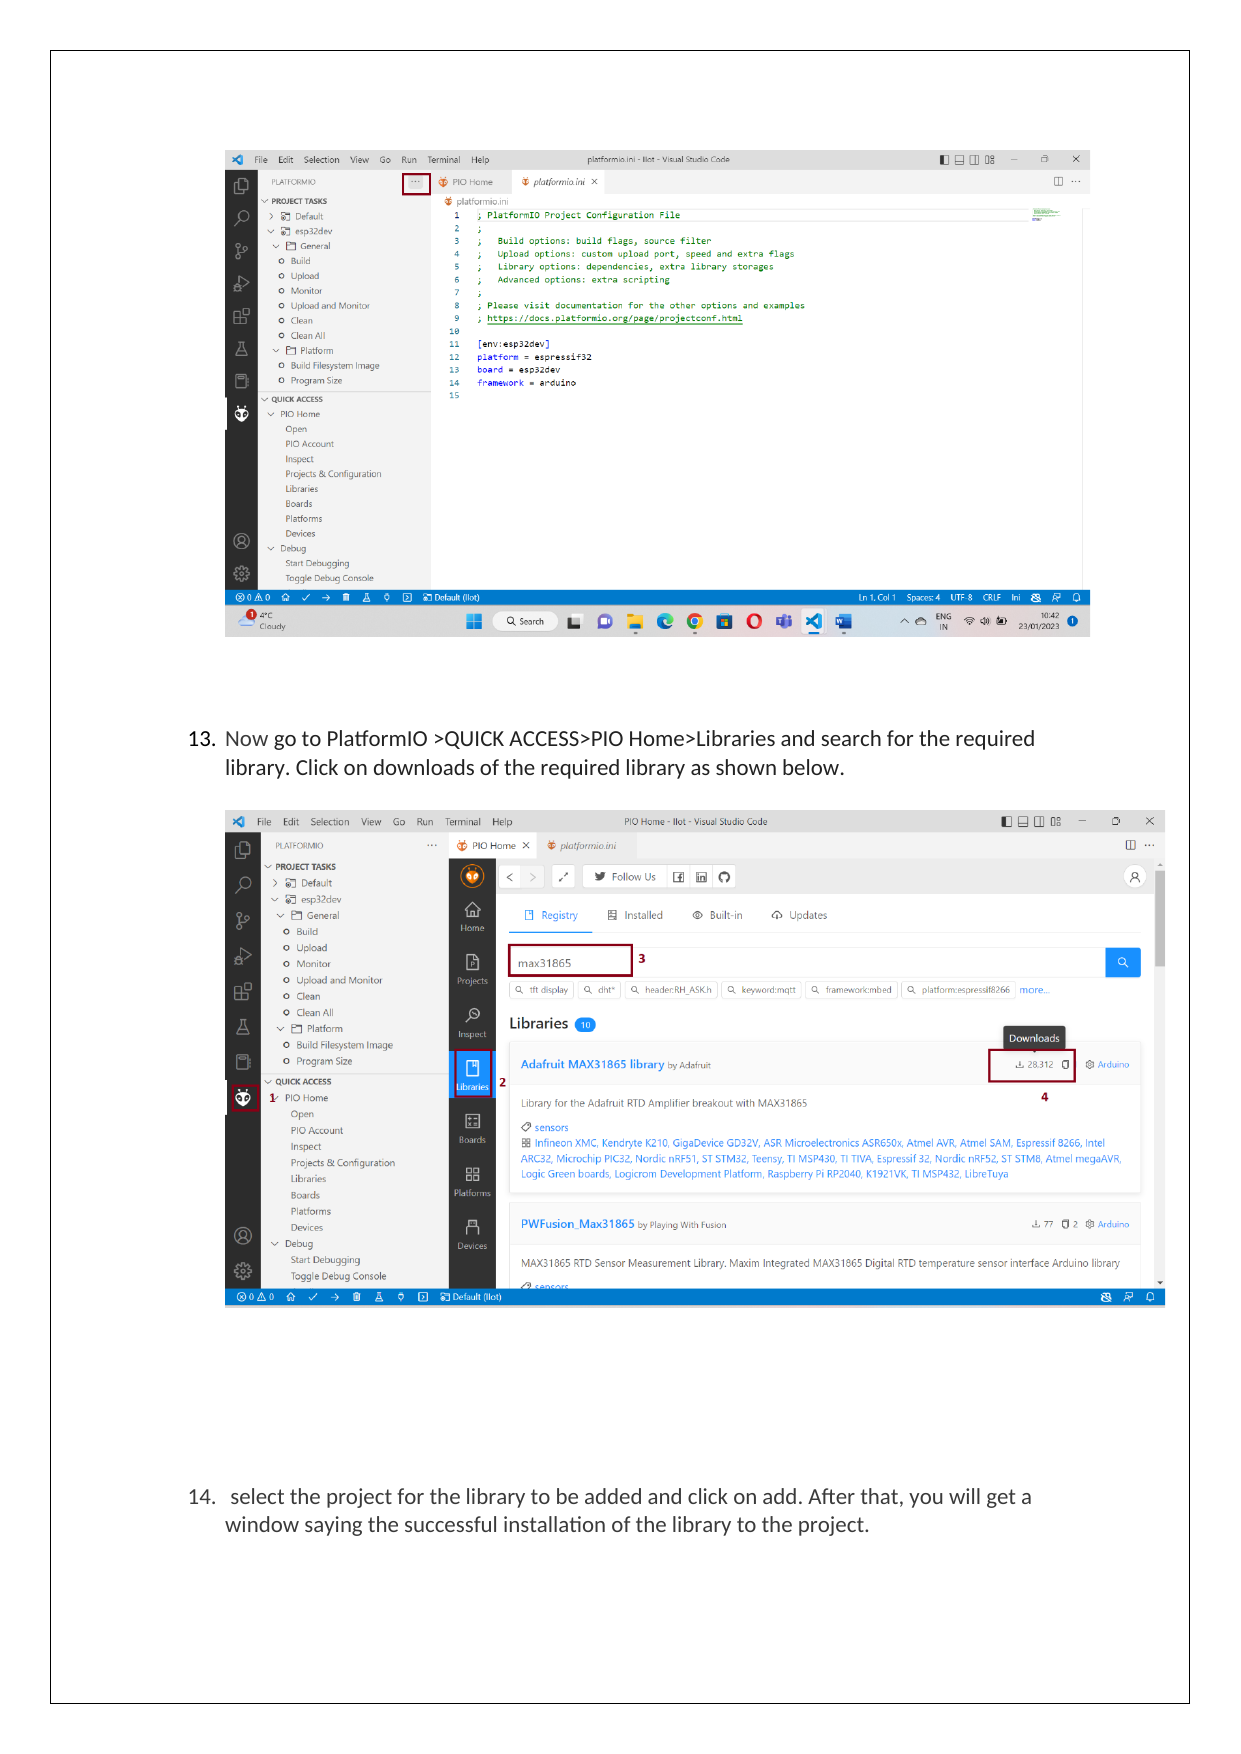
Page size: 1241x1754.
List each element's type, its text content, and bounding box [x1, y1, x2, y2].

list select the project for the library to be added and click on add. After that, you will get a window saying the successful installation of the library to the project. [187, 1482, 1090, 1539]
list Now go to PlatformIO >QUICK ACCESS>PIO Home>Libraries and search for the required library. Click on downloads of the required library as shown below. [187, 724, 1090, 781]
